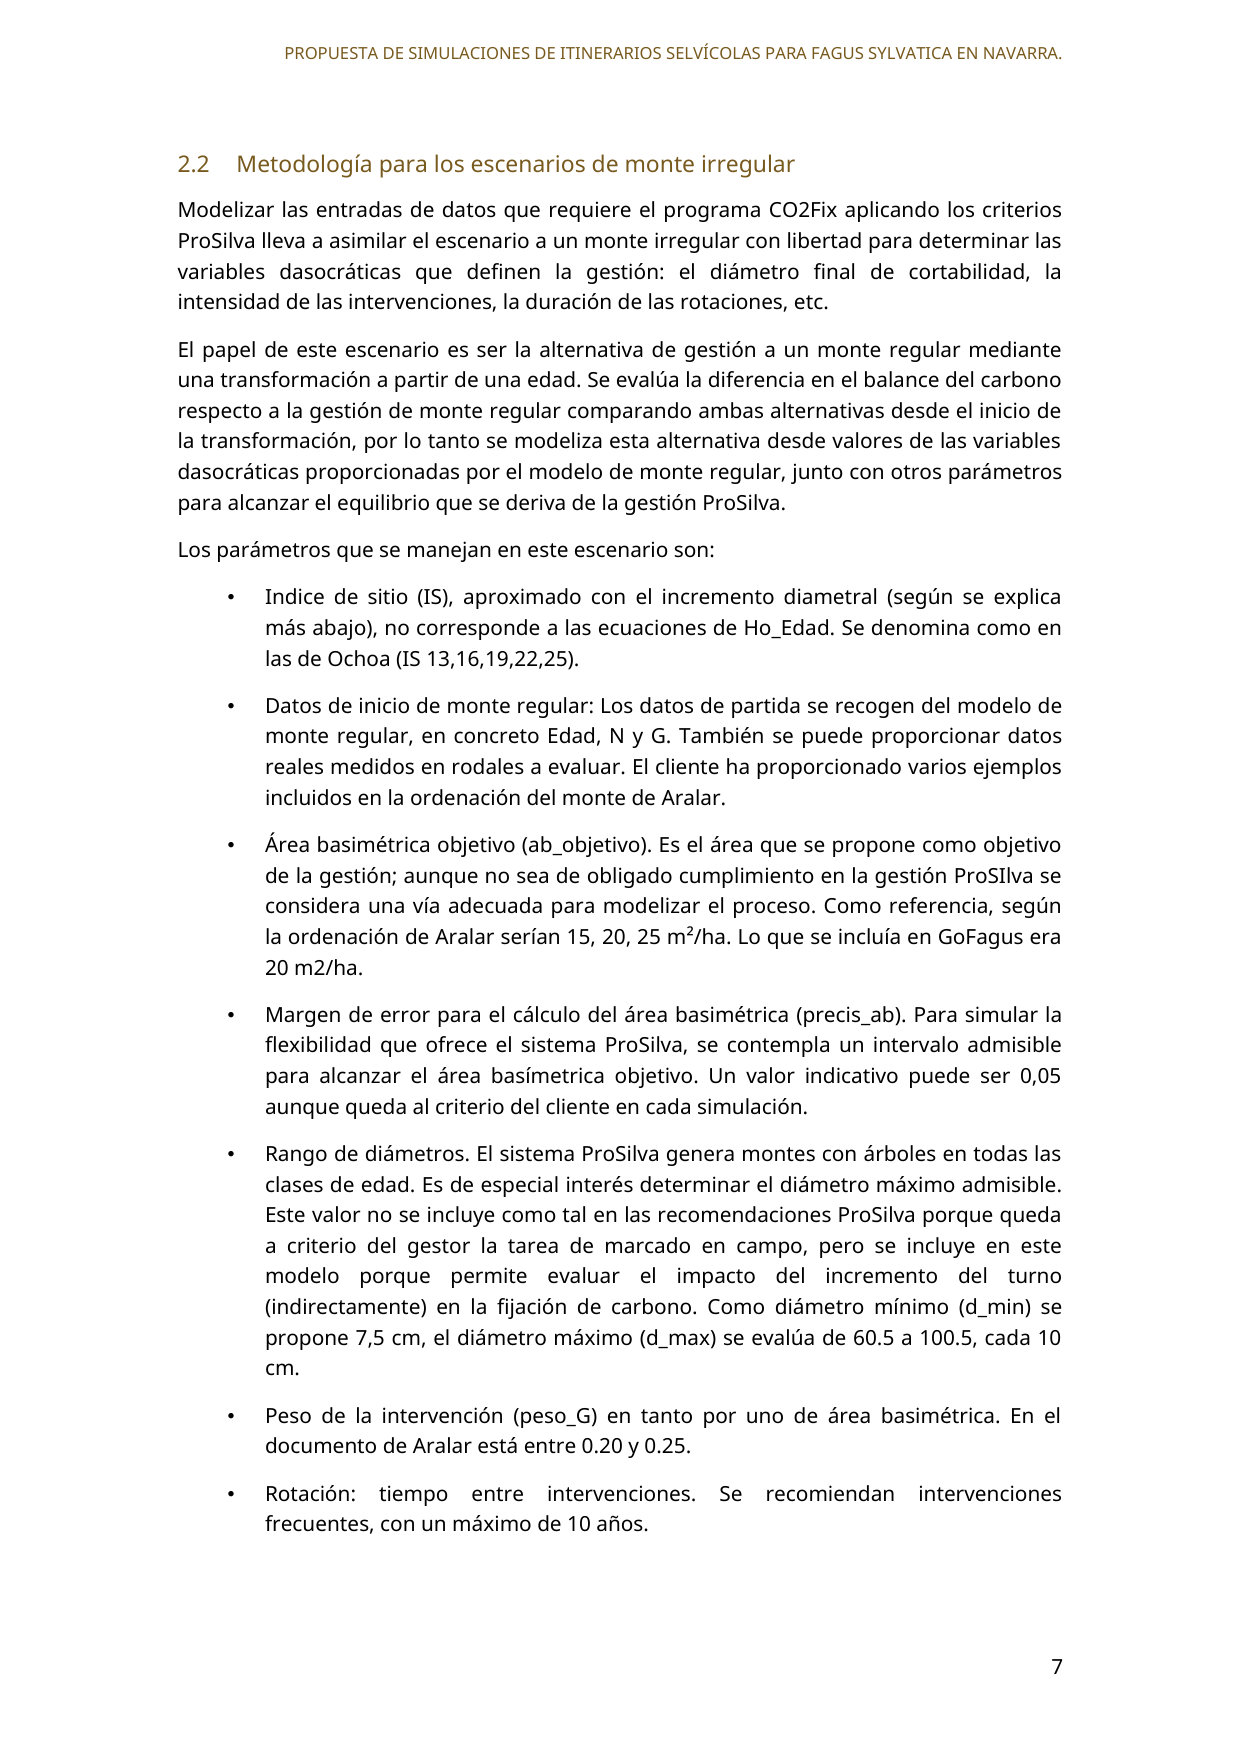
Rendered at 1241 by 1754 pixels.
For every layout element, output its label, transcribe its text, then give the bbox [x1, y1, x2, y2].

list Área basimétrica objetivo (ab_objetivo). Es el área que se propone como objetivo de la gestión; aunque no sea de obligado cumplimiento en la gestión ProSIlva se considera una vía adecuada para modelizar el proceso. Como referencia, según la ordenación de Aralar serían 15, 20, 25 m²/ha. Lo que se incluía en GoFagus era 20 m2/ha. [227, 830, 1063, 981]
subtitle Metodología para los escenarios de monte irregular [177, 148, 1063, 179]
list Peso de la intervención (peso_G) en tanto por uno de área basimétrica. En el documento de Aralar está entre 0.20 y 0.25. [227, 1401, 1063, 1460]
list Datos de inicio de monte regular: Los datos de partida se recogen del modelo de monte regular, en concreto Edad, N y G. También se puede proporcionar datos reales medidos en rodales a evaluar. El cliente ha proporcionado varios ejemplos incluidos en la ordenación del monte de Aralar. [227, 691, 1063, 811]
list Rango de diámetros. El sistema ProSilva genera montes con árboles en todas las clases de edad. Es de especial interés determinar el diámetro máximo admisible. Este valor no se incluye como tal en las recomendaciones ProSilva porque queda a criterio del gestor la tarea de marcado en campo, pero se incluye en este modelo porque permite evaluar el impacto del incremento del turno (indirectamente) en la fijación de carbono. Como diámetro mínimo (d_min) se propone 7,5 cm, el diámetro máximo (d_max) se evalúa de 60.5 a 100.5, cada 10 cm. [227, 1139, 1063, 1382]
text Los parámetros que se manejan en este escenario son: [177, 535, 1063, 563]
list Rotación: tiempo entre intervenciones. Se recomiendan intervenciones frecuentes, con un máximo de 10 años. [227, 1479, 1063, 1538]
text Modelizar las entradas de datos que requiere el programa CO2Fix aplicando los criterios ProSilva lleva a asimilar el escenario a un monte irregular con libertad para determinar las variables dasocráticas que definen la gestión: el diámetro final de cortabilidad, la intensidad de las intervenciones, la duración de las rotaciones, etc. [177, 196, 1063, 316]
text El papel de este escenario es ser la alternativa de gestión a un monte regular mediante una transformación a partir de una edad. Se evalúa la diferencia en el balance del carbono respecto a la gestión de monte regular comparando ambas alternativas desde el inicio de la transformación, por lo tanto se modeliza esta alternativa desde valores de las variables dasocráticas proporcionadas por el modelo de monte regular, junto con otros parámetros para alcanzar el equilibrio que se deriva de la gestión ProSilva. [177, 335, 1063, 516]
list Indice de sitio (IS), aproximado con el incremento diametral (según se explica más abajo), no corresponde a las ecuaciones de Ho_Edad. Se denomina como en las de Ochoa (IS 13,16,19,22,25). [227, 582, 1063, 672]
list Margen de error para el cálculo del área basimétrica (precis_ab). Para simular la flexibilidad que ofrece el sistema ProSilva, se contempla un intervalo admisible para alcanzar el área basímetrica objetivo. Un valor indicativo puede ser 0,05 aunque queda al criterio del cliente en cada simulación. [227, 1000, 1063, 1120]
